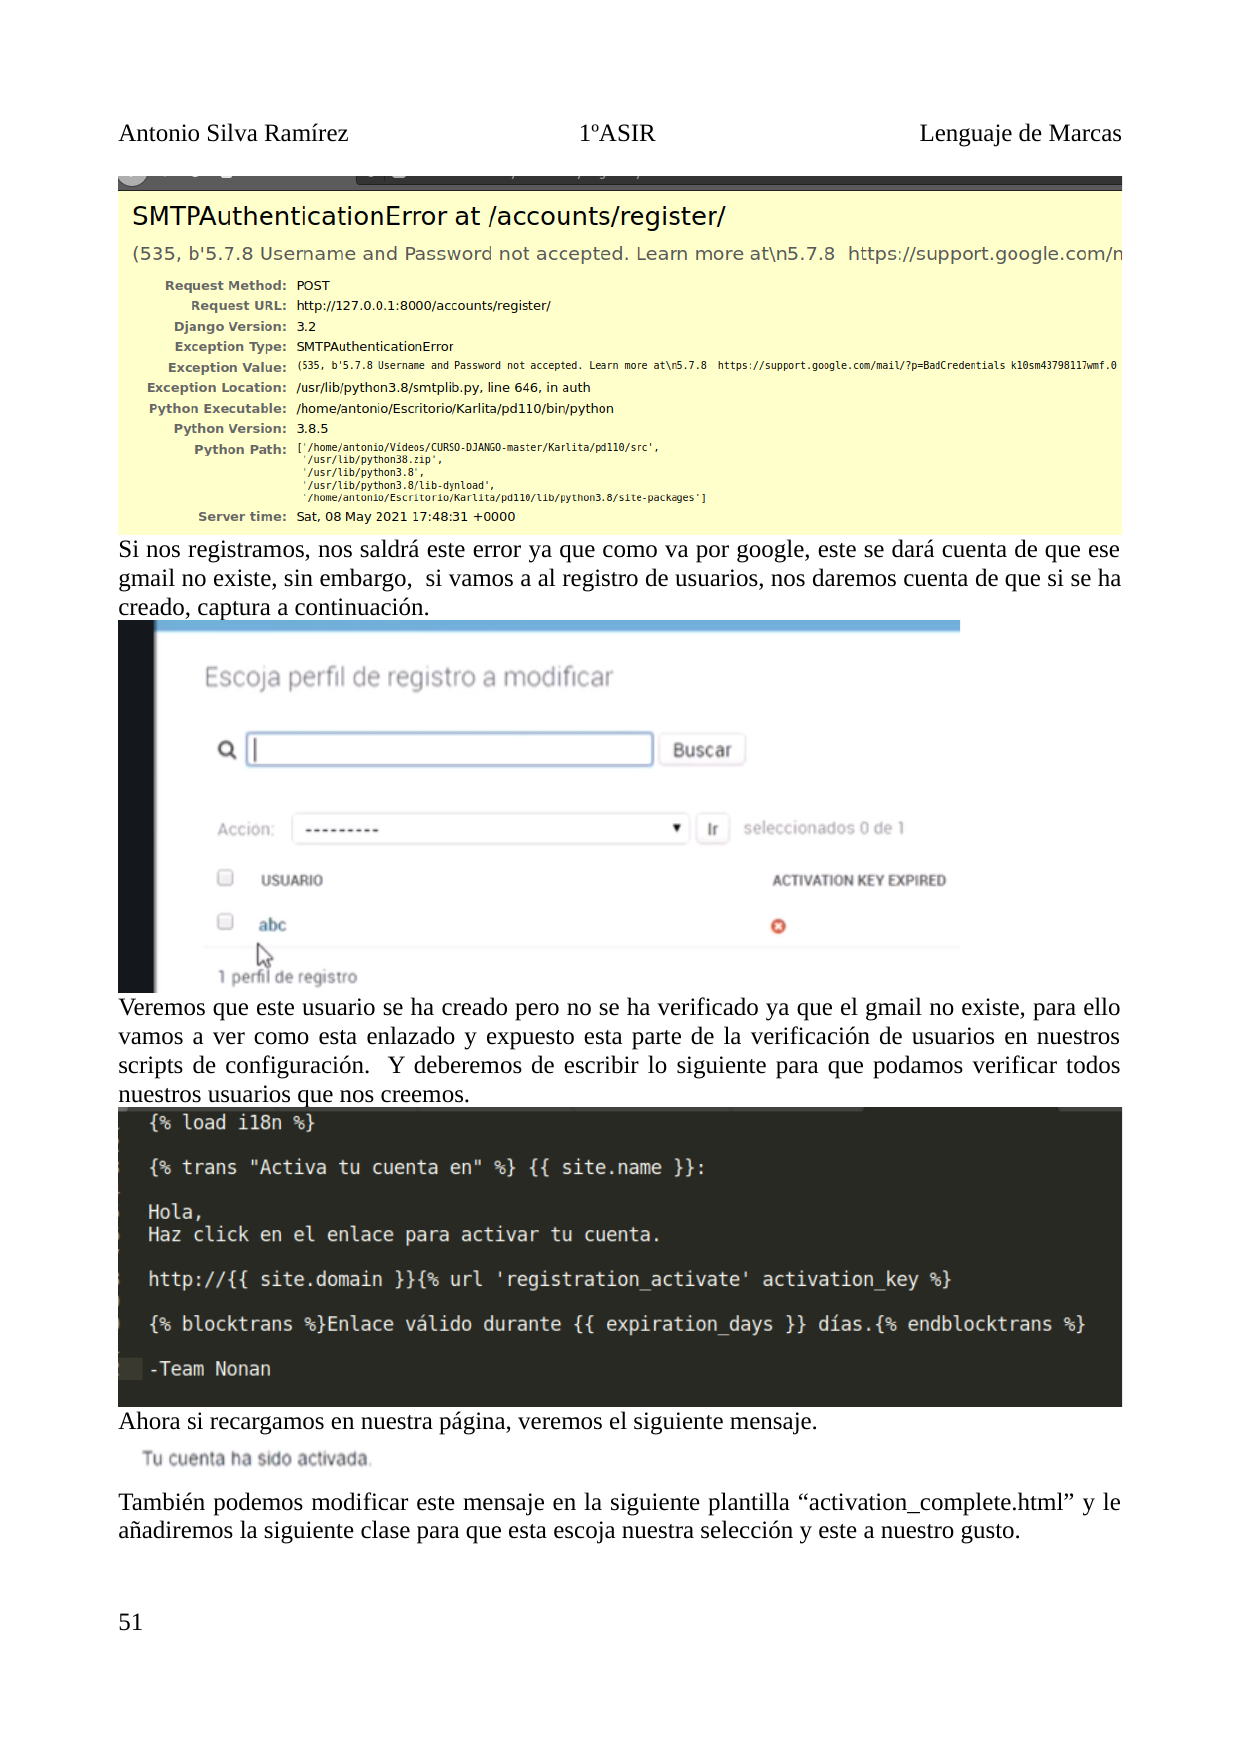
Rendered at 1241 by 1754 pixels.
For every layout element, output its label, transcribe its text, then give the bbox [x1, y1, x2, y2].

picture [118, 176, 1123, 535]
picture [118, 1107, 1123, 1407]
text Veremos que este usuario se ha creado pero no se ha verificado ya que el gmail no existe, para ello vamos a ver como esta enlazado y expuesto esta parte de la verificación de usuarios en nuestros scripts de configuración. Y deberemos de escribir lo siguiente para que podamos verificar todos nuestros usuarios que nos creemos. [118, 992, 1122, 1107]
picture [118, 1435, 381, 1487]
text Si nos registramos, nos saldrá este error ya que como va por google, este se dará cuenta de que ese gmail no existe, sin embargo, si vamos a al registro de usuarios, nos daremos cuenta de que si se ha creado, captura a continuación. [118, 535, 1122, 621]
picture [118, 620, 961, 993]
text También podemos modificar este mensaje en la siguiente plantilla “activation_complete.html” y le añadiremos la siguiente clase para que esta escoja nuestra selección y este a nuestro gusto. [118, 1487, 1122, 1544]
text Ahora si recargamos en nuestra página, veremos el siguiente mensaje. [118, 1407, 1122, 1435]
